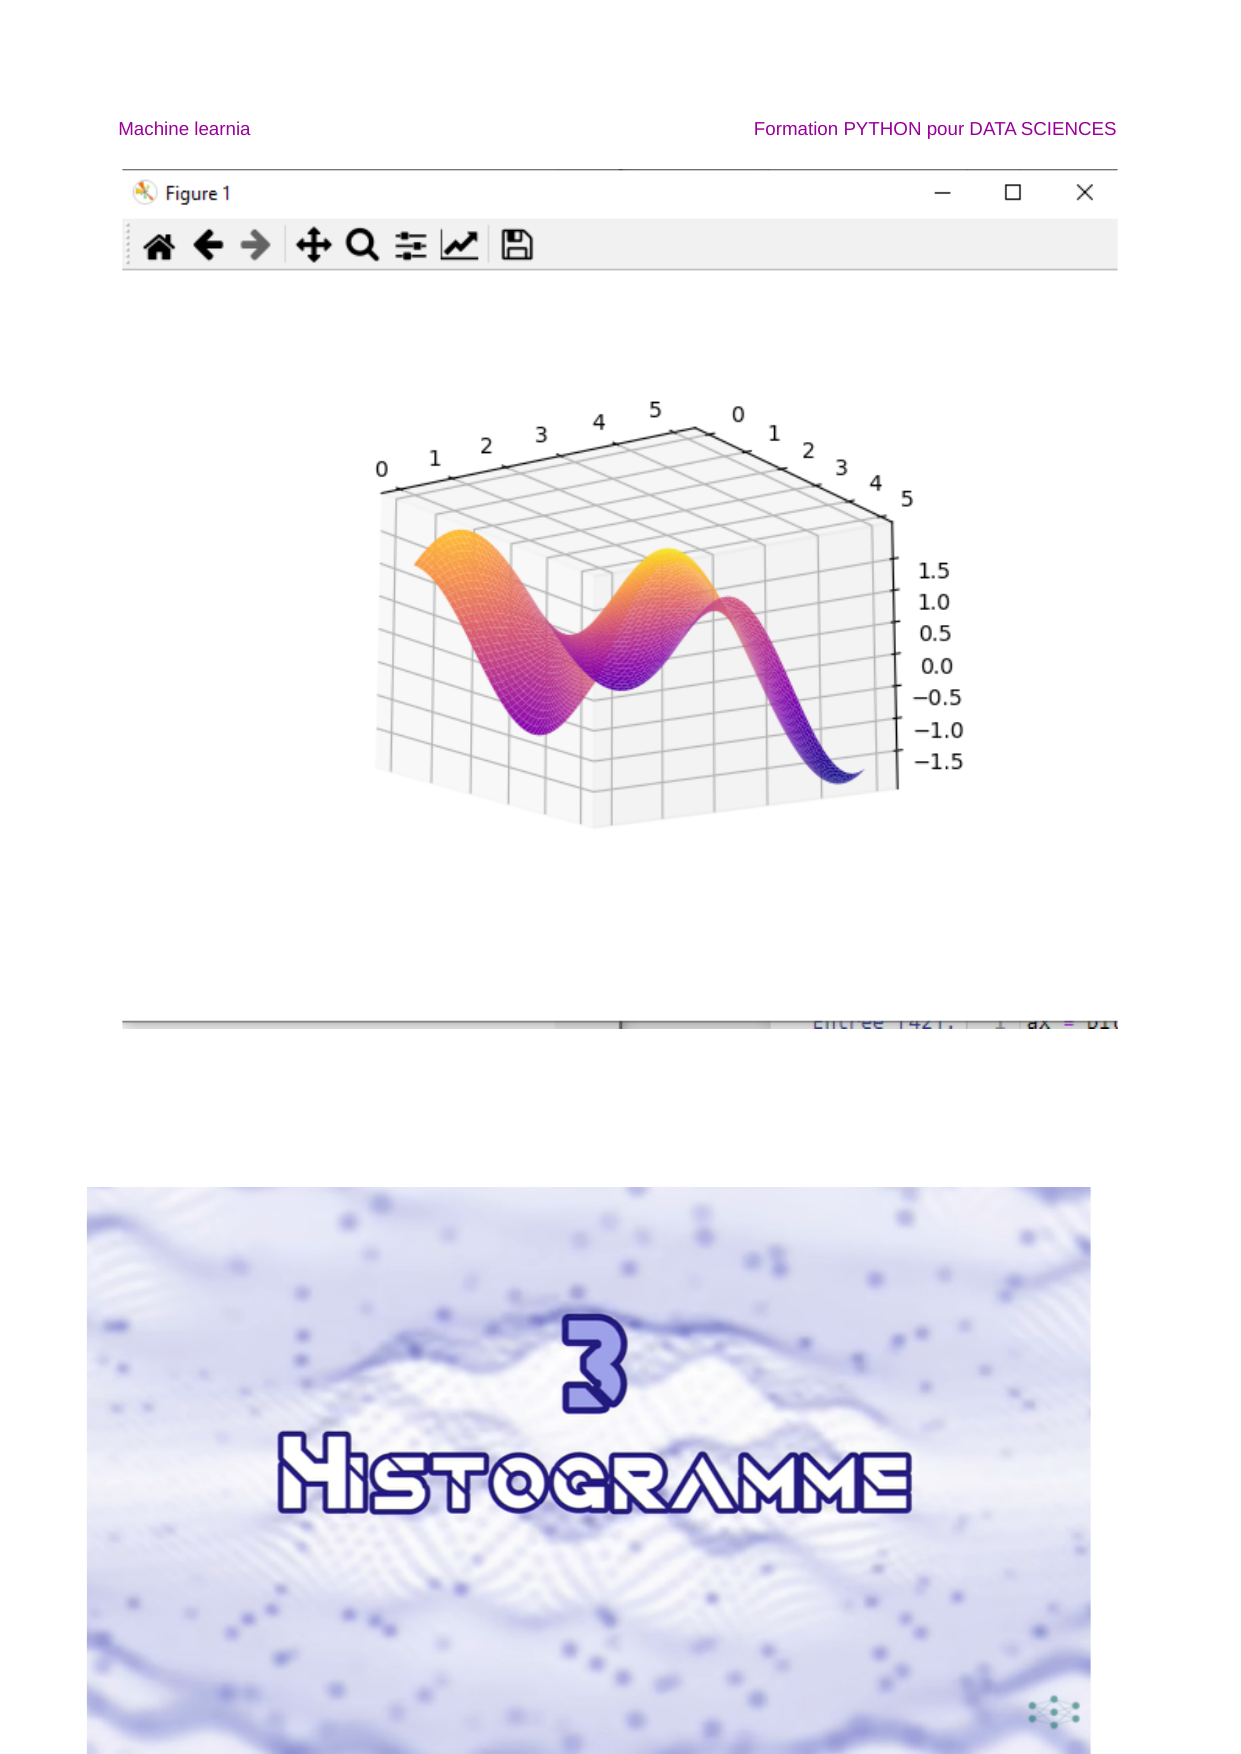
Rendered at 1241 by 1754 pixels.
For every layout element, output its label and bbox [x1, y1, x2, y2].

picture [86, 1187, 1091, 1754]
picture [122, 169, 1118, 1029]
